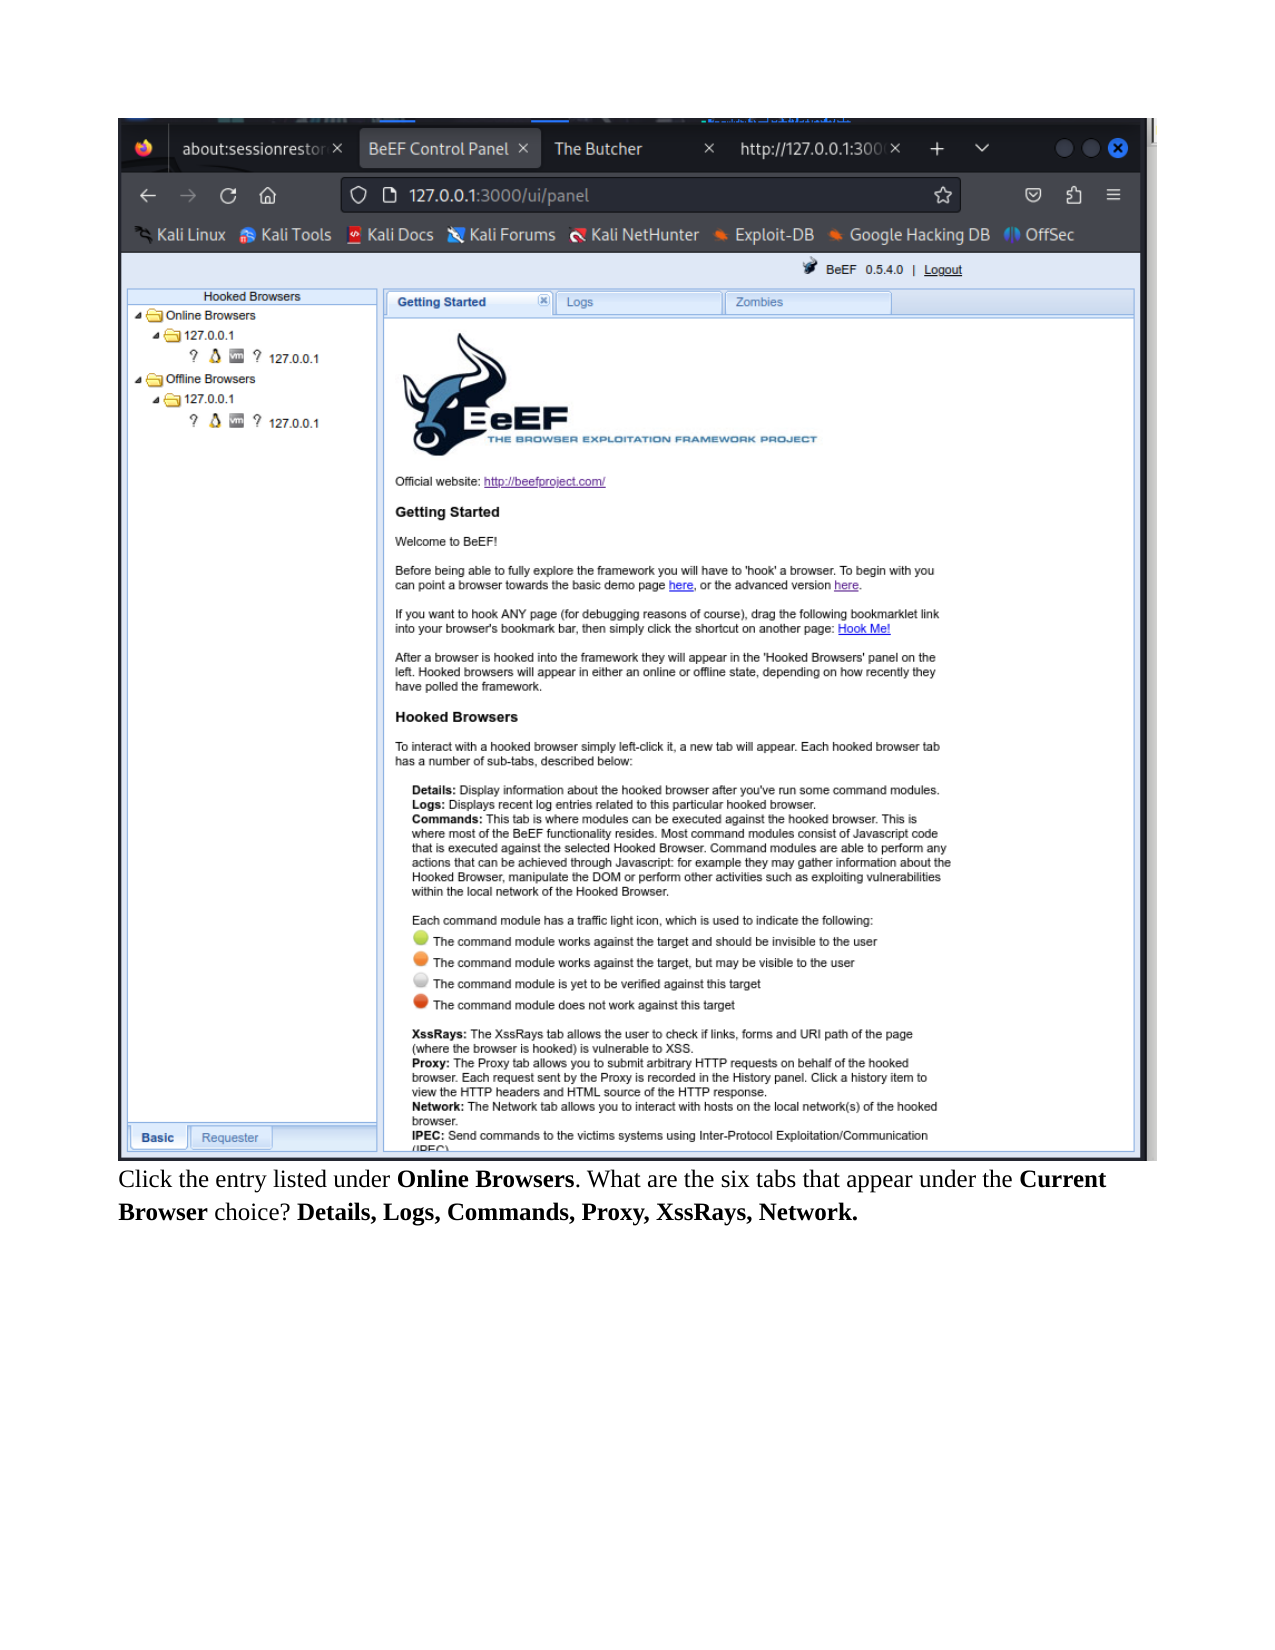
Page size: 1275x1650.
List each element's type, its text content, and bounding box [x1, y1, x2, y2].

picture [118, 118, 1157, 1161]
text Click the entry listed under Online Browsers. What are the six tabs that appear under the Current Browser choice? Details, Logs, Commands, Proxy, XssRays, Network. [118, 1161, 1157, 1226]
